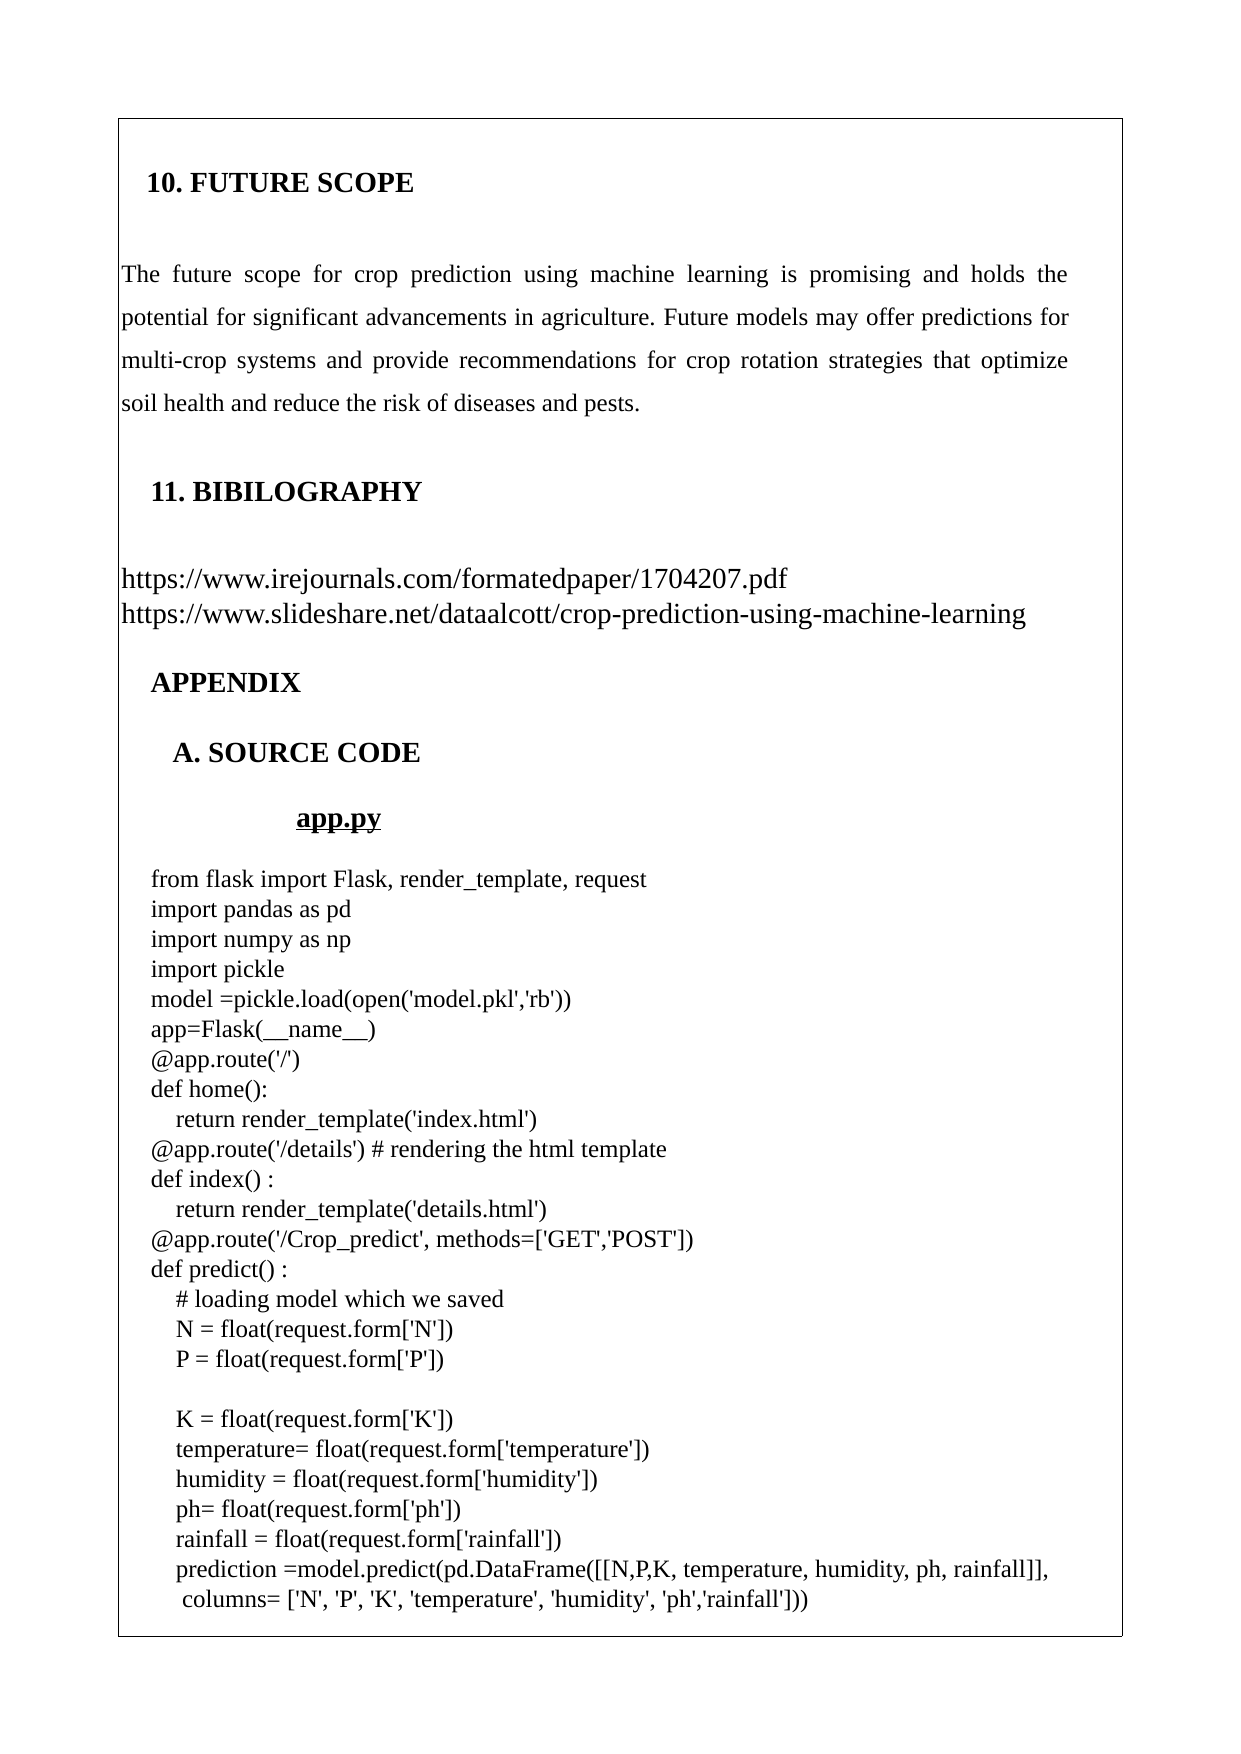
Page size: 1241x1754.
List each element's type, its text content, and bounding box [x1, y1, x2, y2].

text 11. BIBILOGRAPHY [121, 474, 1069, 508]
text @app.route('/Crop_predict', methods=['GET','POST']) [151, 1224, 1072, 1253]
text humidity = float(request.form['humidity']) [151, 1464, 1072, 1493]
text def home(): [151, 1074, 1072, 1103]
text temperature= float(request.form['temperature']) [151, 1434, 1072, 1463]
text app.py [121, 800, 1069, 833]
text def predict() : [151, 1254, 1072, 1283]
text The future scope for crop prediction using machine learning is promising and holds the potential for significant advancements in agriculture. Future models may offer predictions for multi-crop systems and provide recommendations for crop rotation strategies that optimize soil health and reduce the risk of diseases and pests. [121, 259, 1069, 417]
list https://www.slideshare.net/dataalcott/crop-prediction-using-machine-learning [121, 596, 1069, 629]
text P = float(request.form['P']) [151, 1344, 1072, 1373]
text @app.route('/') [151, 1044, 1072, 1073]
text 10. FUTURE SCOPE [121, 166, 1069, 199]
text import numpy as np [151, 924, 1072, 953]
text A. SOURCE CODE [121, 735, 1069, 768]
text rainfall = float(request.form['rainfall']) [151, 1524, 1072, 1553]
text def index() : [151, 1164, 1072, 1193]
text # loading model which we saved [151, 1284, 1072, 1313]
text import pandas as pd [151, 894, 1072, 923]
subtitle https://www.irejournals.com/formatedpaper/1704207.pdf [121, 561, 1069, 594]
list APPENDIX [121, 665, 1069, 699]
text model =pickle.load(open('model.pkl','rb')) [151, 984, 1072, 1013]
text prediction =model.predict(pd.DataFrame([[N,P,K, temperature, humidity, ph, rainfall]], [151, 1554, 1072, 1583]
text return render_template('index.html') [151, 1104, 1072, 1133]
text from flask import Flask, render_template, request [151, 864, 1072, 893]
text K = float(request.form['K']) [151, 1404, 1072, 1433]
text app=Flask(__name__) [151, 1014, 1072, 1043]
text N = float(request.form['N']) [151, 1314, 1072, 1343]
text ph= float(request.form['ph']) [151, 1494, 1072, 1523]
text return render_template('details.html') [151, 1194, 1072, 1223]
text columns= ['N', 'P', 'K', 'temperature', 'humidity', 'ph','rainfall'])) [151, 1584, 1072, 1613]
text @app.route('/details') # rendering the html template [151, 1134, 1072, 1163]
text import pickle [151, 954, 1072, 983]
